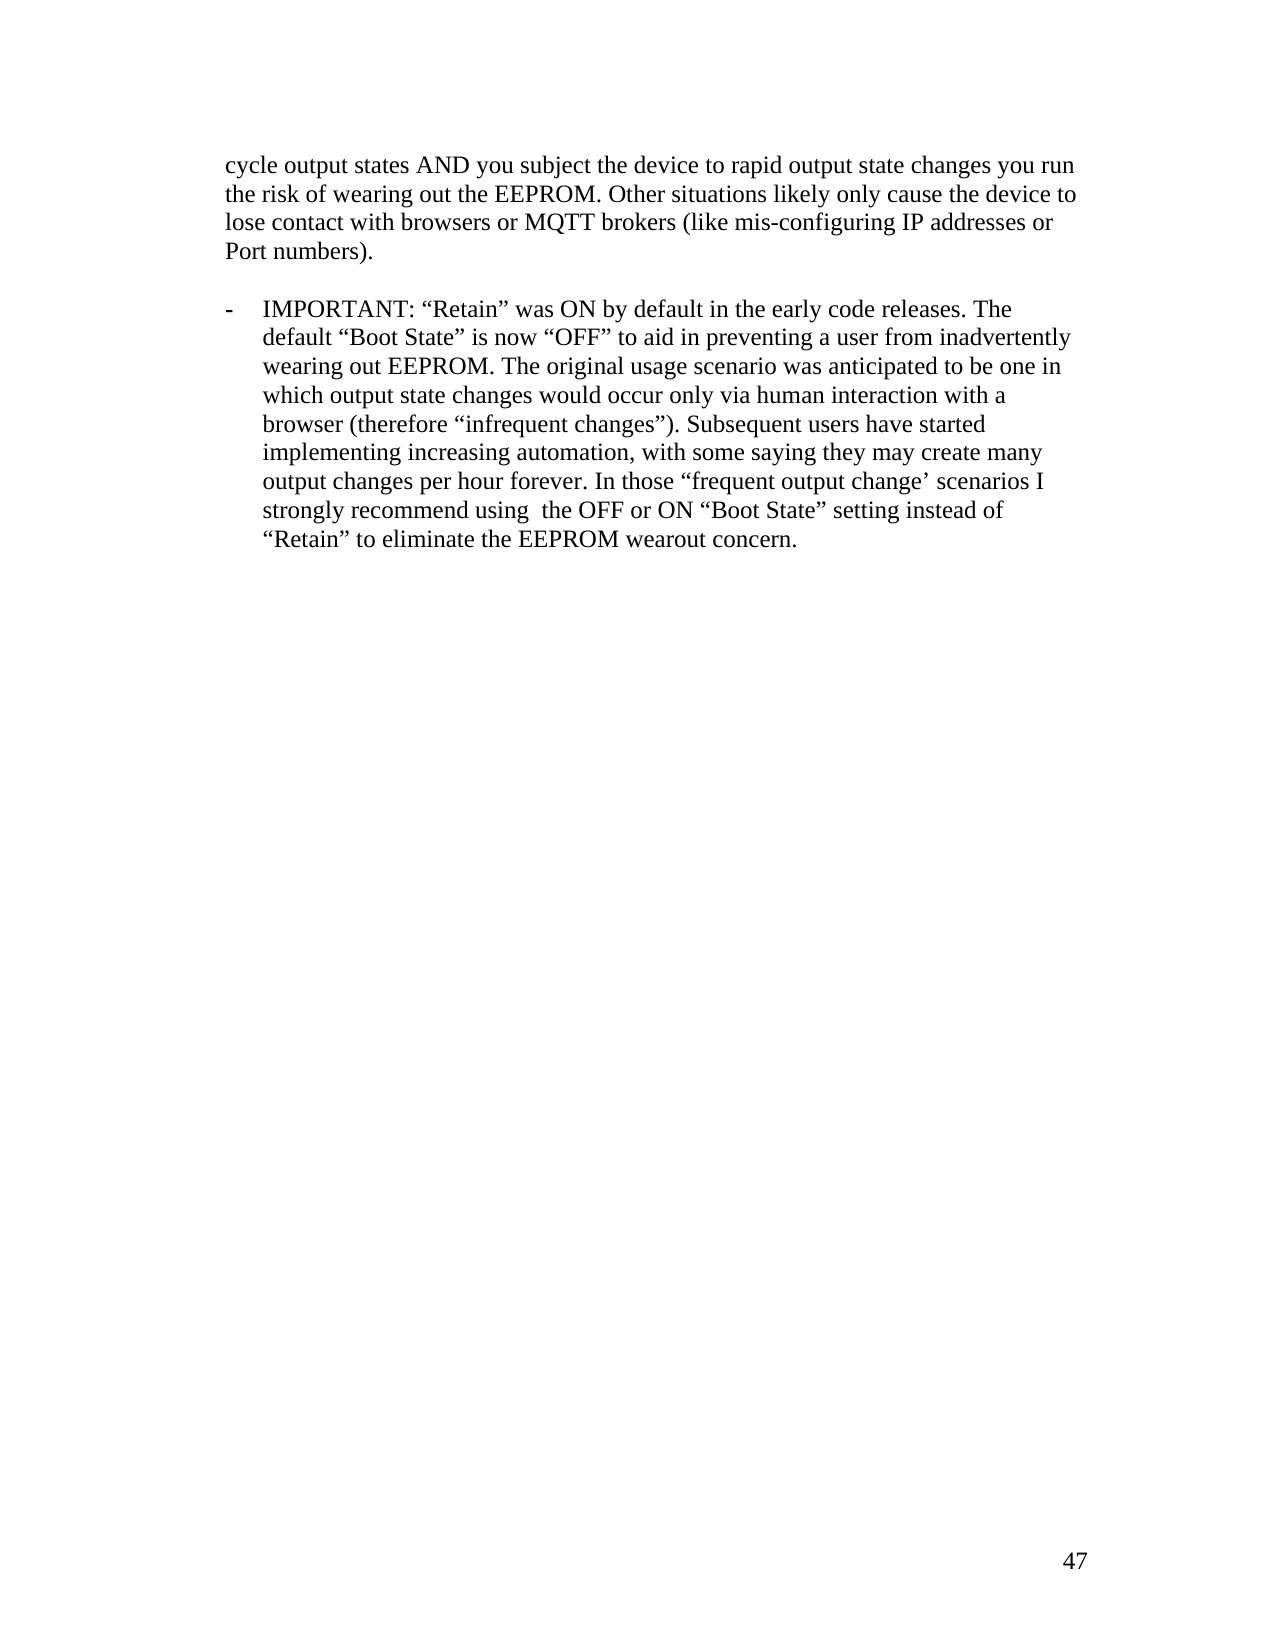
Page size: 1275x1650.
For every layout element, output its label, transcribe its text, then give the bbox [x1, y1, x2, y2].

text cycle output states AND you subject the device to rapid output state changes you run the risk of wearing out the EEPROM. Other situations likely only cause the device to lose contact with browsers or MQTT brokers (like mis-configuring IP addresses or Port numbers). [225, 150, 1087, 265]
list IMPORTANT: “Retain” was ON by default in the early code releases. The default “Boot State” is now “OFF” to aid in preventing a user from inadvertently wearing out EEPROM. The original usage scenario was anticipated to be one in which output state changes would occur only via human interaction with a browser (therefore “infrequent changes”). Subsequent users have started implementing increasing automation, with some saying they may create many output changes per hour forever. In those “frequent output change’ scenarios I strongly recommend using the OFF or ON “Boot State” setting instead of “Retain” to eliminate the EEPROM wearout concern. [225, 294, 1087, 552]
